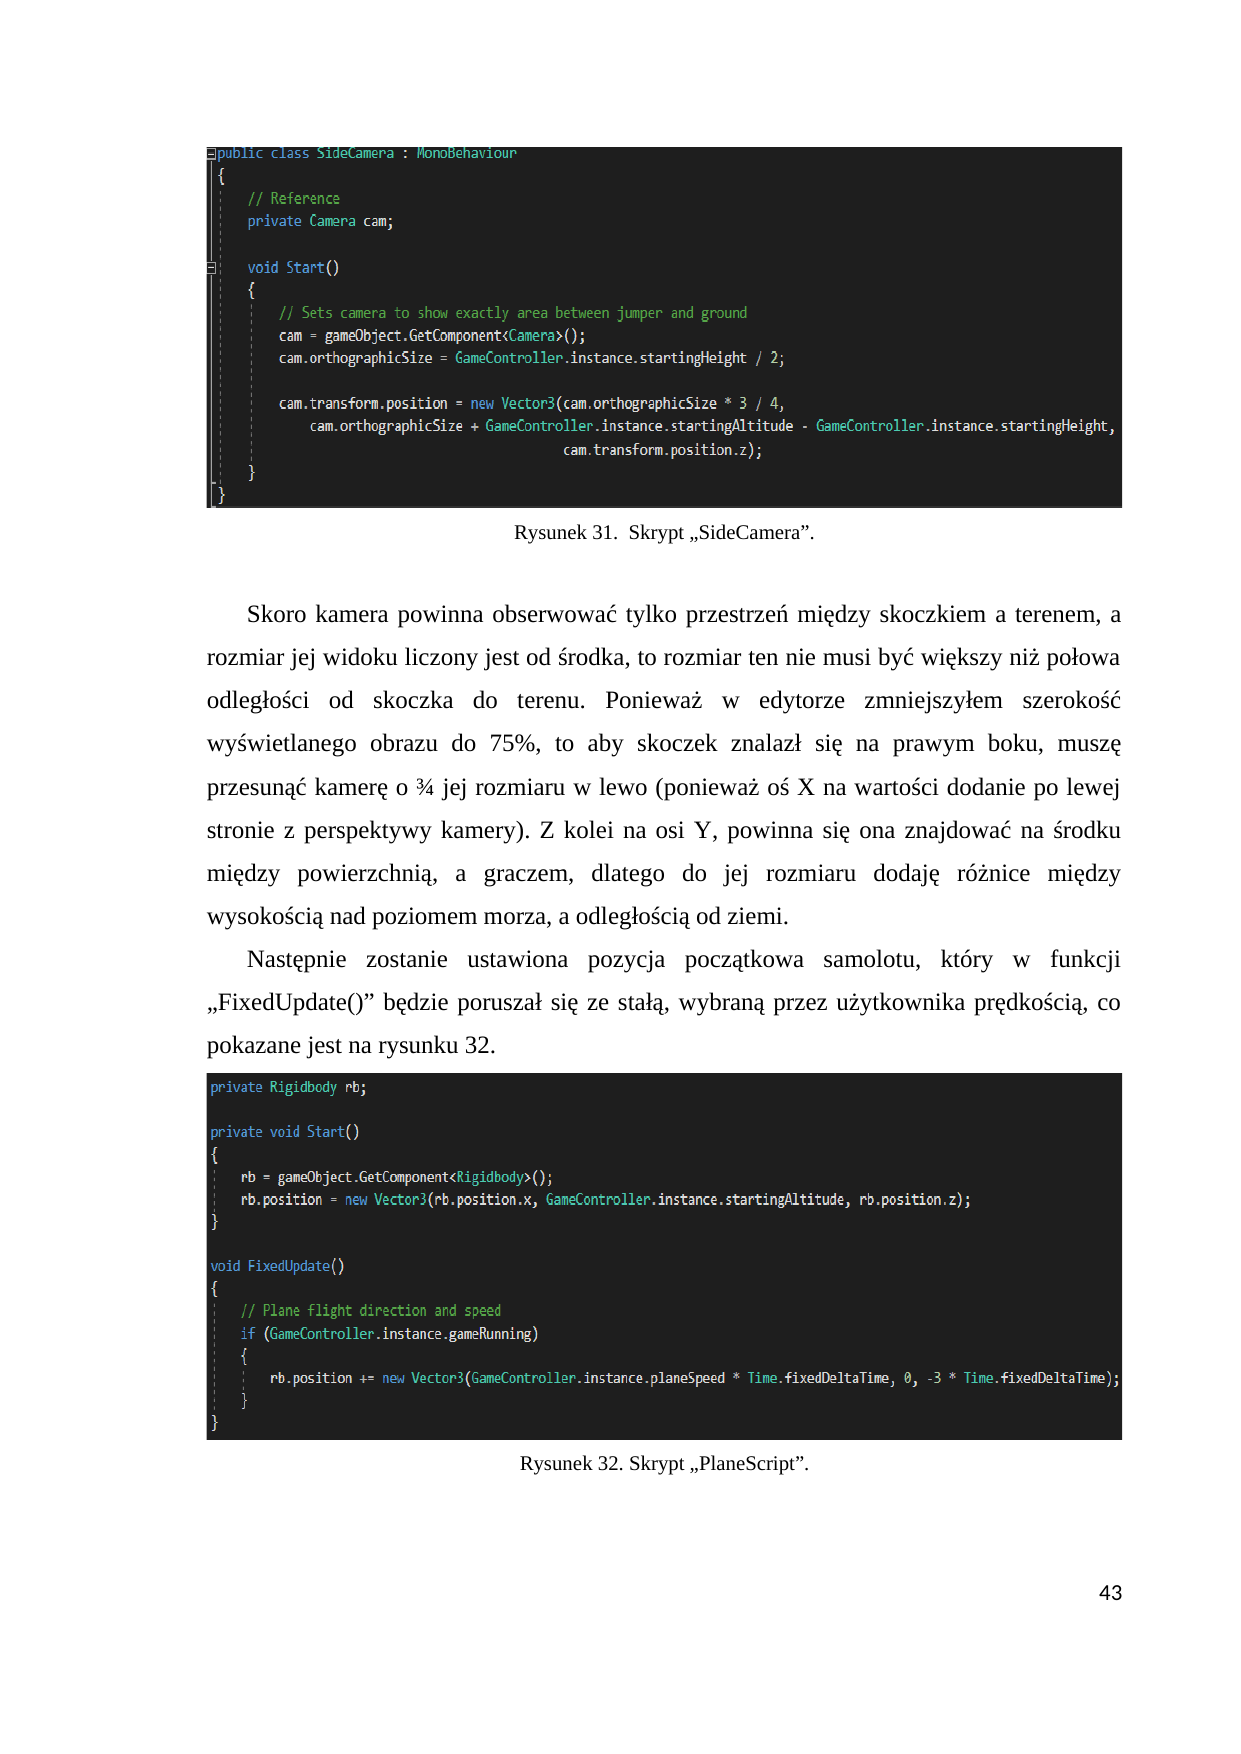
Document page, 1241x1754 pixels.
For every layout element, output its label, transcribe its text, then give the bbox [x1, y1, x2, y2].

picture [206, 147, 1123, 508]
text Rysunek 31. Skrypt „SideCamera”. [207, 508, 1122, 544]
picture [206, 1073, 1123, 1440]
text Następnie zostanie ustawiona pozycja początkowa samolotu, który w funkcji „FixedUpdate()” będzie poruszał się ze stałą, wybraną przez użytkownika prędkością, co pokazane jest na rysunku 32. [207, 944, 1122, 1059]
text Rysunek 32. Skrypt „PlaneScript”. [207, 1440, 1122, 1475]
text Skoro kamera powinna obserwować tylko przestrzeń między skoczkiem a terenem, a rozmiar jej widoku liczony jest od środka, to rozmiar ten nie musi być większy niż połowa odległości od skoczka do terenu. Ponieważ w edytorze zmniejszyłem szerokość wyświetlanego obrazu do 75%, to aby skoczek znalazł się na prawym boku, muszę przesunąć kamerę o ¾ jej rozmiaru w lewo (ponieważ oś X na wartości dodanie po lewej stronie z perspektywy kamery). Z kolei na osi Y, powinna się ona znajdować na środku między powierzchnią, a graczem, dlatego do jej rozmiaru dodaję różnice między wysokością nad poziomem morza, a odległością od ziemi. [207, 599, 1122, 930]
